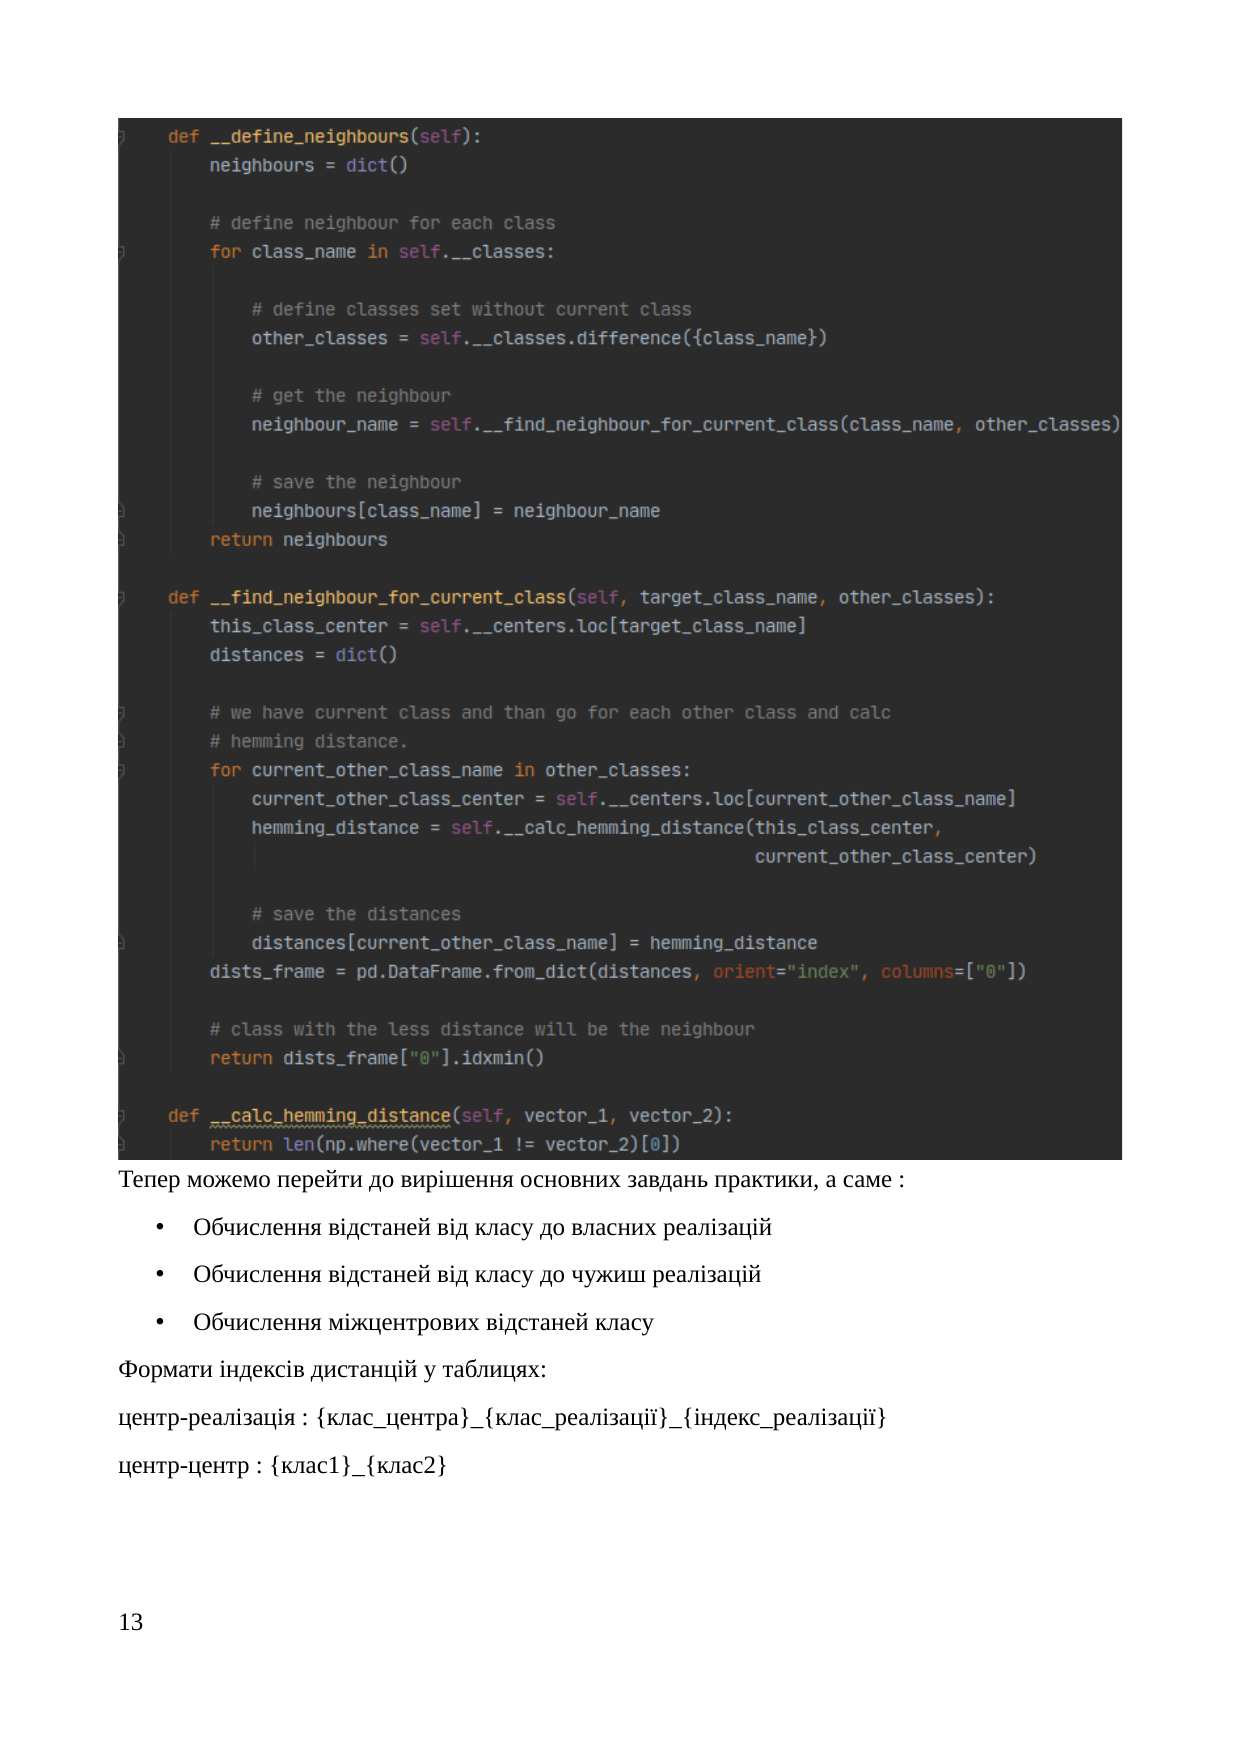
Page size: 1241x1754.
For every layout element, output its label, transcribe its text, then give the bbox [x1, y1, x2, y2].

text центр-центр : {клас1}_{клас2} [118, 1450, 1122, 1478]
text Формати індексів дистанцій у таблицях: [118, 1354, 1122, 1383]
picture [118, 118, 1123, 1160]
text Тепер можемо перейти до вирішення основних завдань практики, а саме : [118, 1160, 1122, 1193]
list Обчислення міжцентрових відстаней класу [156, 1307, 1122, 1336]
text центр-реалізація : {клас_центра}_{клас_реалізації}_{індекс_реалізації} [118, 1402, 1122, 1431]
list Обчислення відстаней від класу до чужиш реалізацій [156, 1259, 1122, 1288]
list Обчислення відстаней від класу до власних реалізацій [156, 1212, 1122, 1241]
